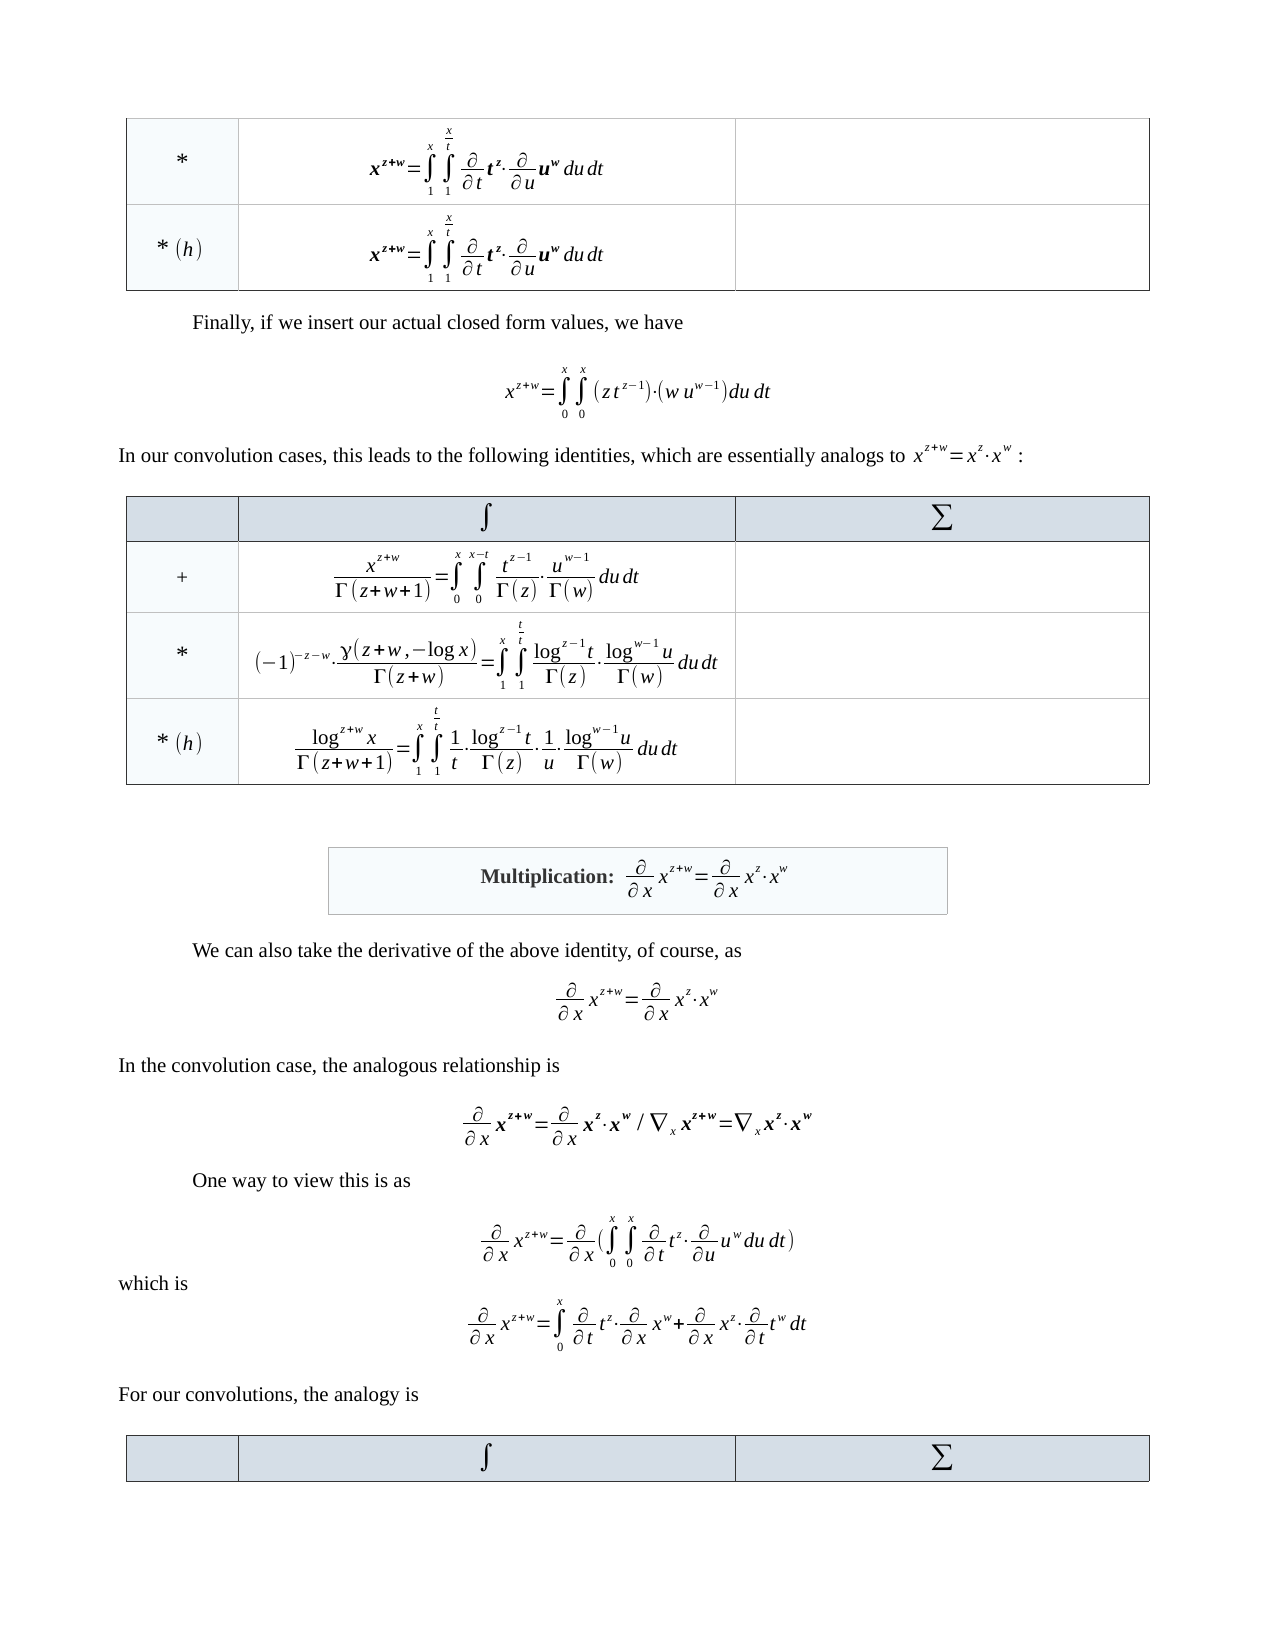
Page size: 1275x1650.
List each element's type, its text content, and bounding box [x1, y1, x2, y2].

table_cell [239, 542, 735, 612]
table_header [127, 1436, 238, 1481]
table_header [736, 497, 1149, 541]
table_cell [239, 699, 735, 784]
text which is [118, 1271, 1157, 1295]
text For our convolutions, the analogy is [118, 1382, 1157, 1406]
table_cell * [127, 613, 238, 698]
table_cell [239, 205, 735, 290]
table_header [736, 1436, 1149, 1481]
text Multiplication: [329, 848, 947, 914]
table_cell * [127, 699, 238, 784]
text Finally, if we insert our actual closed form values, we have [118, 310, 1157, 334]
text / [118, 1106, 1157, 1149]
table_cell * [127, 205, 238, 290]
table_cell + [127, 542, 238, 612]
table_cell [736, 542, 1149, 612]
text In the convolution case, the analogous relationship is [118, 1053, 1157, 1077]
table_cell * [127, 119, 238, 204]
table_header [239, 1436, 735, 1481]
text One way to view this is as [118, 1168, 1157, 1192]
table_cell [736, 613, 1149, 698]
table_cell [736, 699, 1149, 784]
table_header [239, 497, 735, 541]
table_cell [736, 119, 1149, 204]
table_header [127, 497, 238, 541]
text In our convolution cases, this leads to the following identities, which are essentially analogs to: [118, 441, 1157, 467]
text We can also take the derivative of the above identity, of course, as [118, 938, 1157, 962]
table_cell [239, 613, 735, 698]
table_cell [239, 119, 735, 204]
table_cell [736, 205, 1149, 290]
